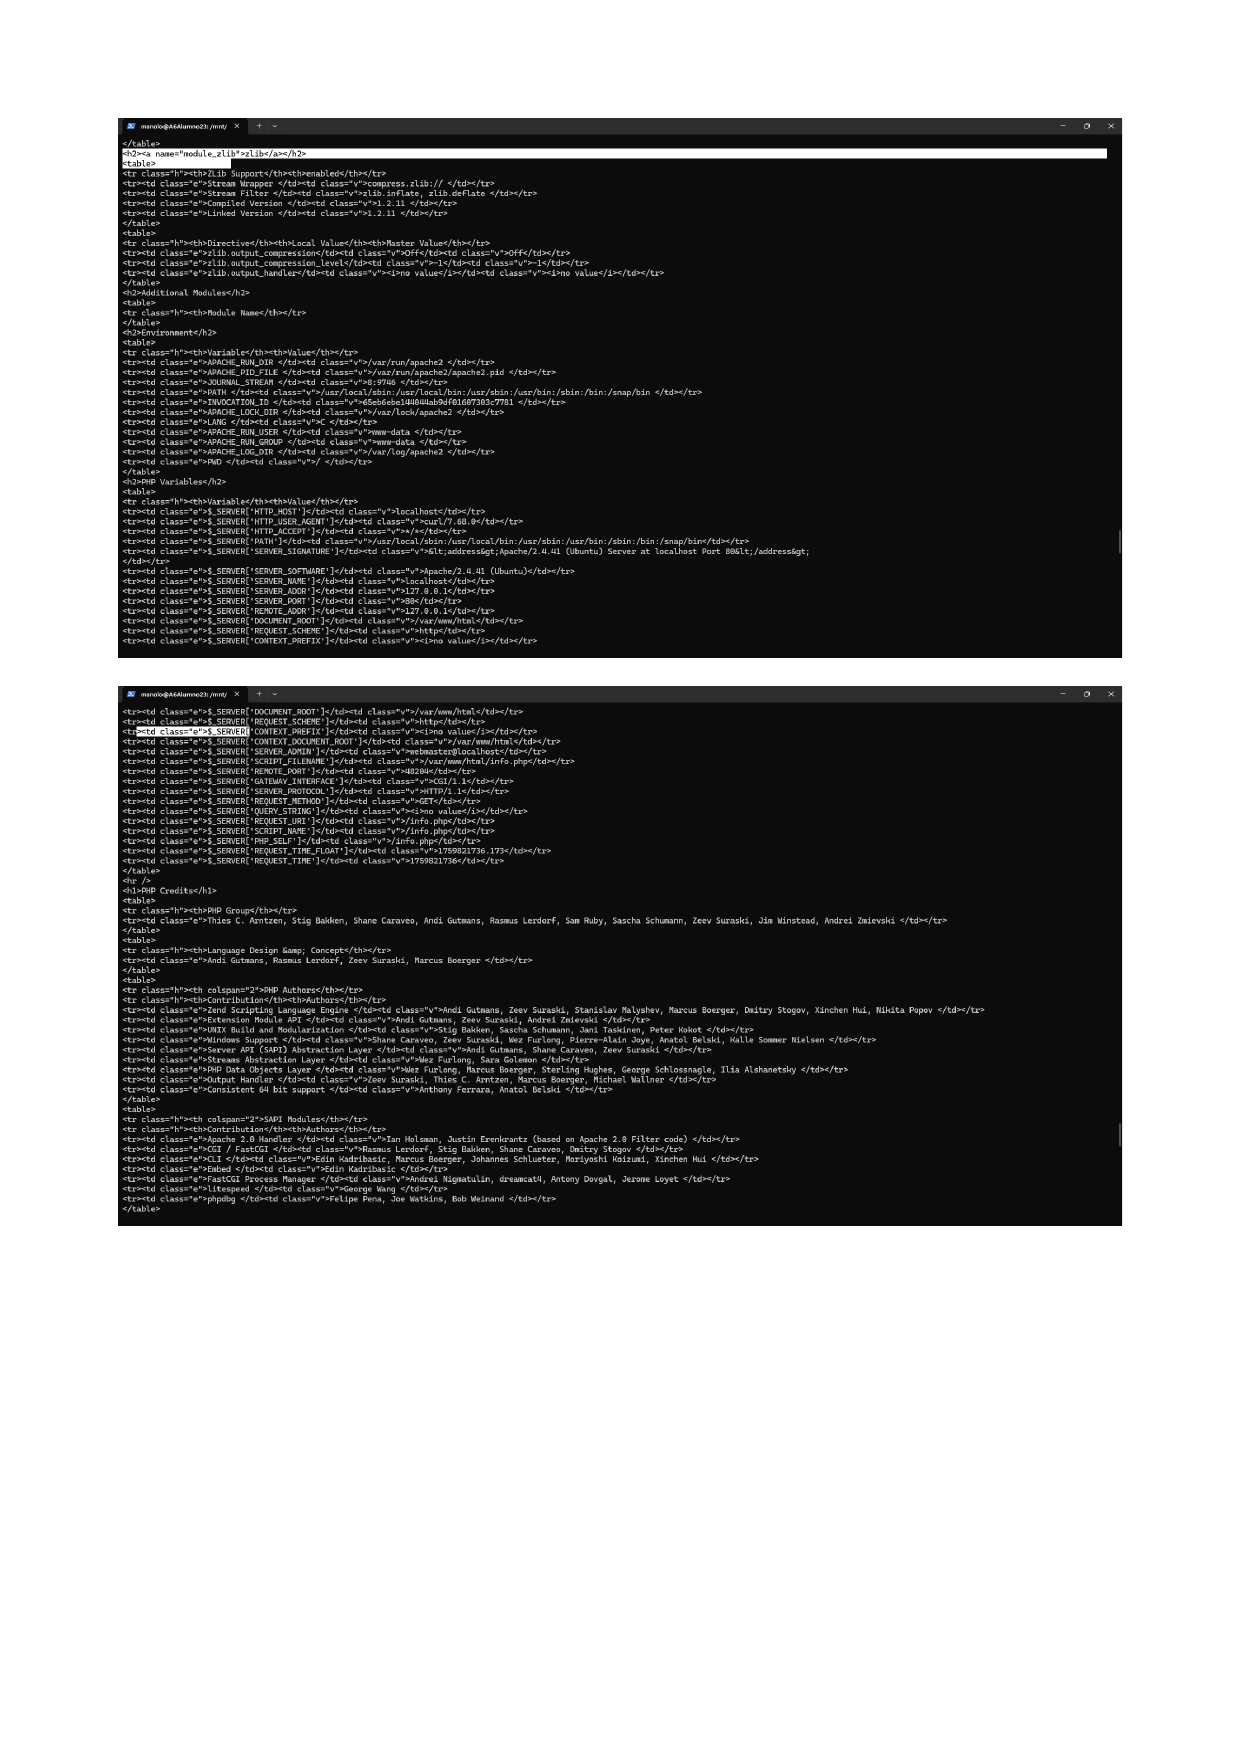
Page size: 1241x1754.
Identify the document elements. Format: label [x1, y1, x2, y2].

picture [118, 118, 1123, 658]
picture [118, 686, 1123, 1226]
